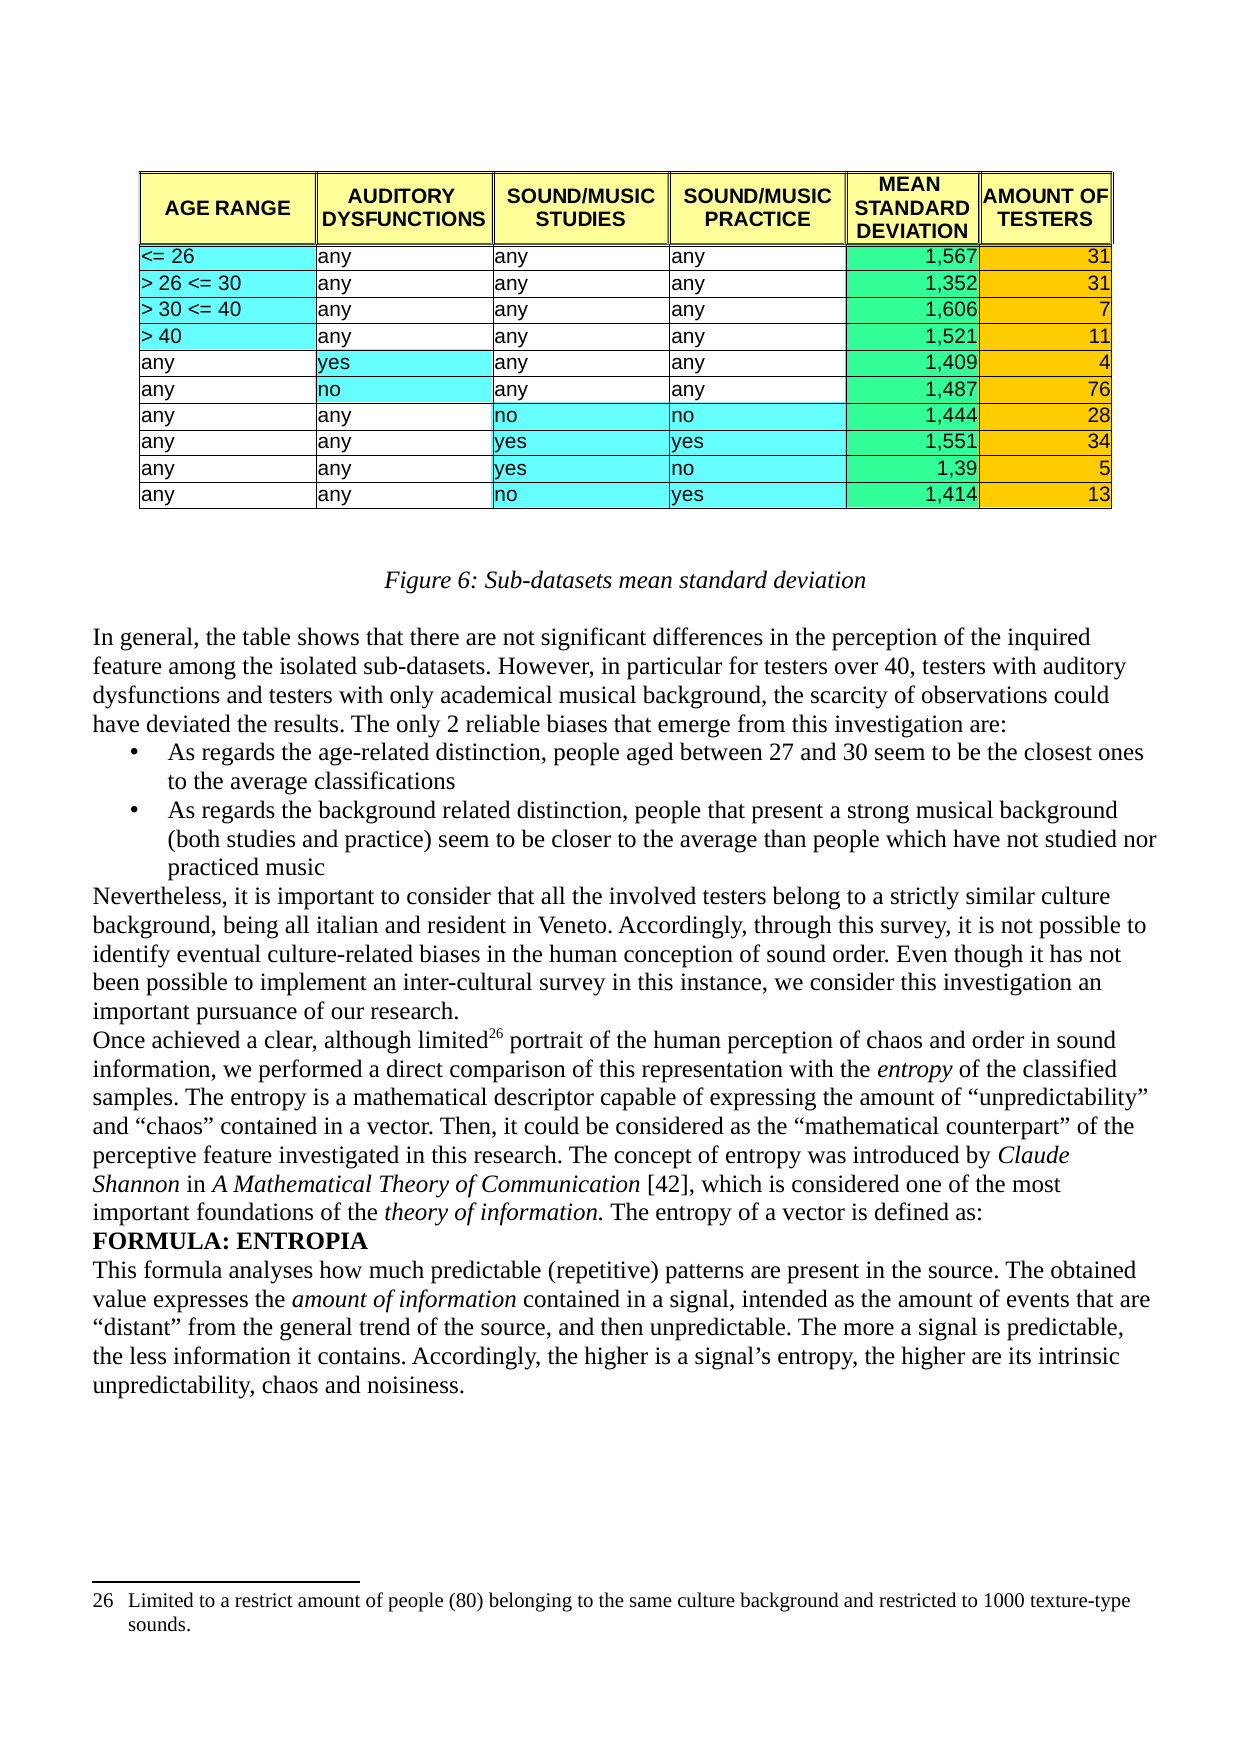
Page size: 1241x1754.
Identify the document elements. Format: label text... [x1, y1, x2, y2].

text FORMULA: ENTROPIA [92, 1226, 1160, 1255]
text Nevertheless, it is important to consider that all the involved testers belong to a strictly similar culture background, being all italian and resident in Veneto. Accordingly, through this survey, it is not possible to identify eventual culture-related biases in the human conception of sound order. Even though it has not been possible to implement an inter-cultural survey in this instance, we consider this investigation an important pursuance of our research. [92, 881, 1160, 1025]
text In general, the table shows that there are not significant differences in the perception of the inquired feature among the isolated sub-datasets. However, in particular for testers over 40, testers with auditory dysfunctions and testers with only academical musical background, the scarcity of observations could have deviated the results. The only 2 reliable biases that emerge from this investigation are: [92, 622, 1160, 737]
text Limited to a restrict amount of people (80) belonging to the same culture background and restricted to 1000 texture-type sounds. [92, 1588, 1160, 1636]
text Once achieved a clear, although limited portrait of the human perception of chaos and order in sound information, we performed a direct comparison of this representation with the entropy of the classified samples. The entropy is a mathematical descriptor capable of expressing the amount of “unpredictability” and “chaos” contained in a vector. Then, it could be considered as the “mathematical counterpart” of the perceptive feature investigated in this research. The concept of entropy was introduced by Claude Shannon in A Mathematical Theory of Communication [42], which is considered one of the most important foundations of the theory of information. The entropy of a vector is defined as: [92, 1025, 1160, 1226]
text Figure 6: Sub-datasets mean standard deviation [139, 565, 1114, 594]
list As regards the background related distinction, people that present a strong musical background (both studies and practice) seem to be closer to the average than people which have not studied nor practiced music [130, 795, 1160, 881]
text This formula analyses how much predictable (repetitive) patterns are present in the source. The obtained value expresses the amount of information contained in a signal, intended as the amount of events that are “distant” from the general trend of the source, and then unpredictable. The more a signal is predictable, the less information it contains. Accordingly, the higher is a signal’s entropy, the higher are its intrinsic unpredictability, chaos and noisiness. [92, 1255, 1160, 1399]
list As regards the age-related distinction, people aged between 27 and 30 seem to be the closest ones to the average classifications [130, 737, 1160, 795]
